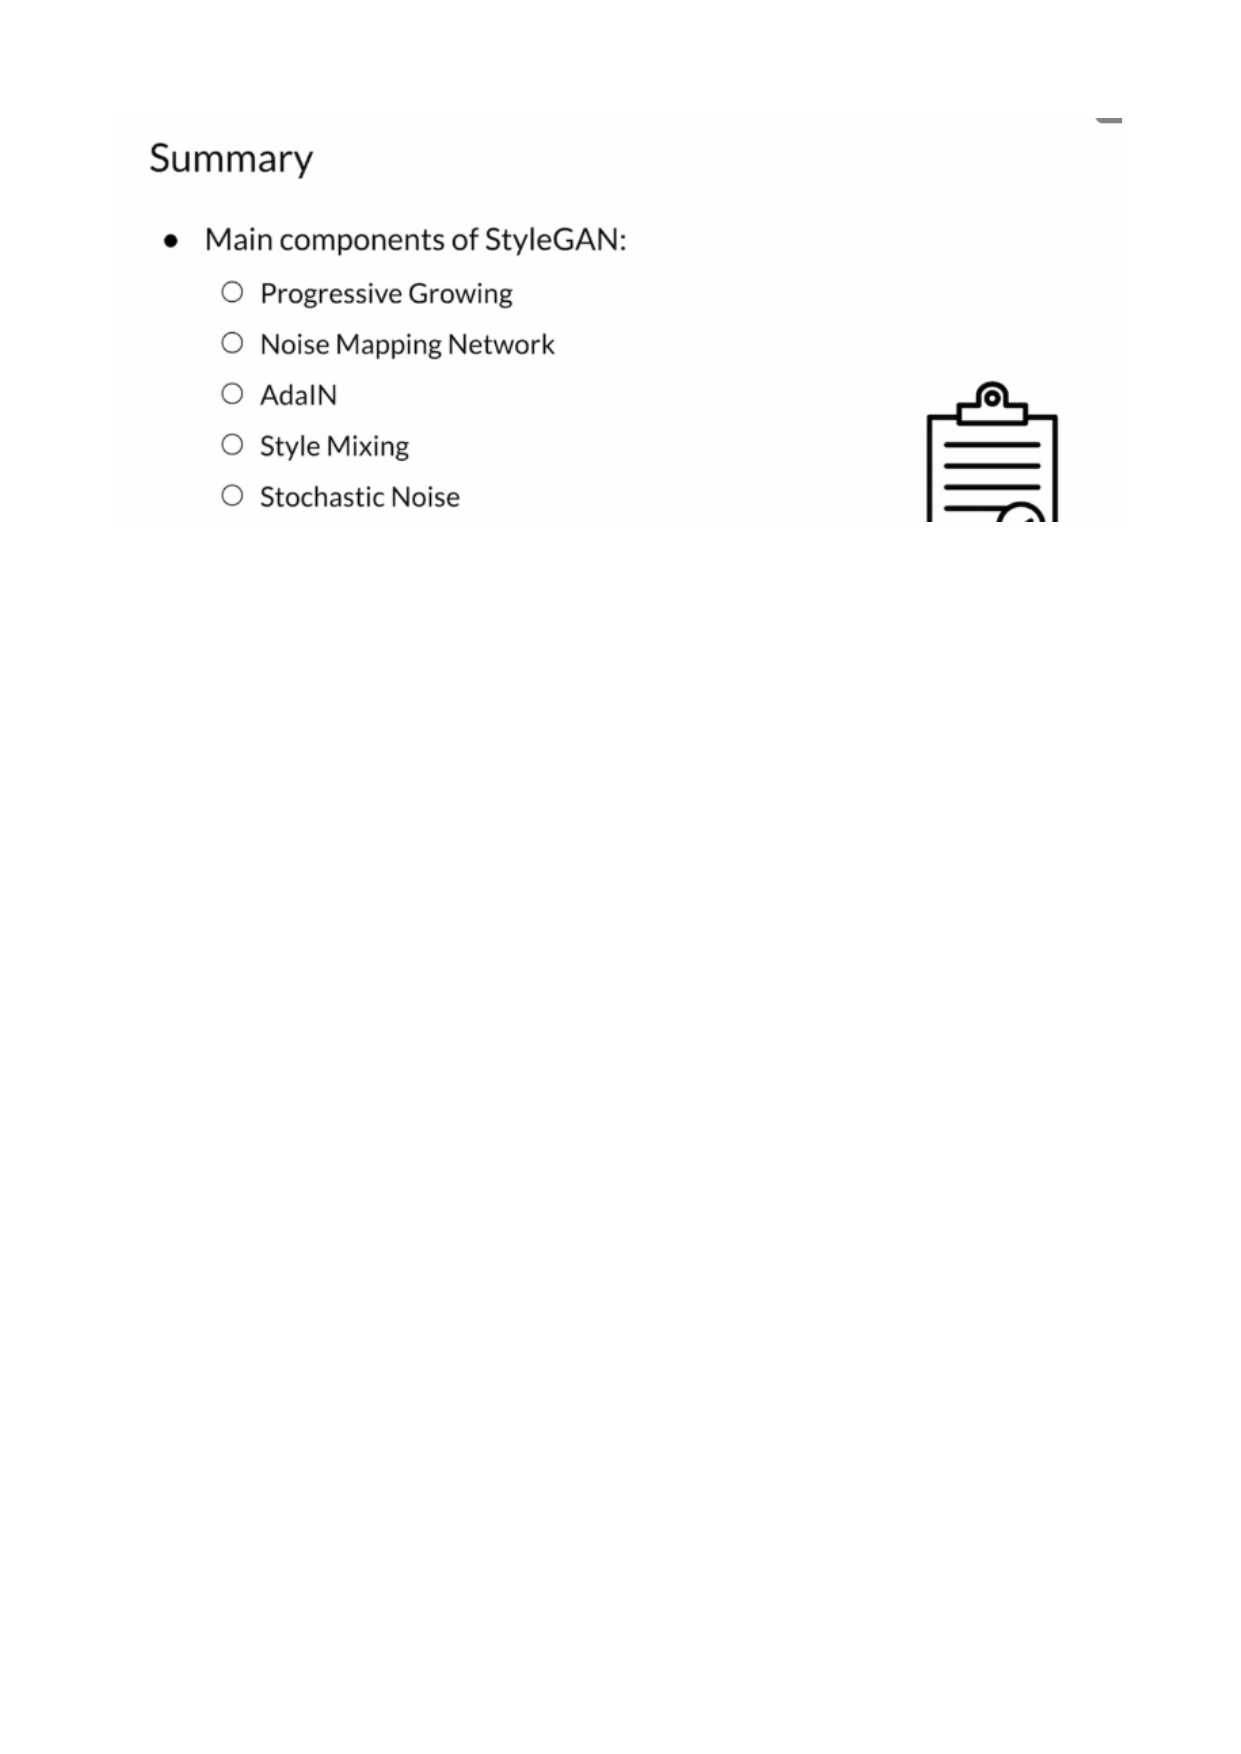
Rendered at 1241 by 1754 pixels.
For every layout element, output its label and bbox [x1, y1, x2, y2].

picture [118, 118, 1123, 522]
